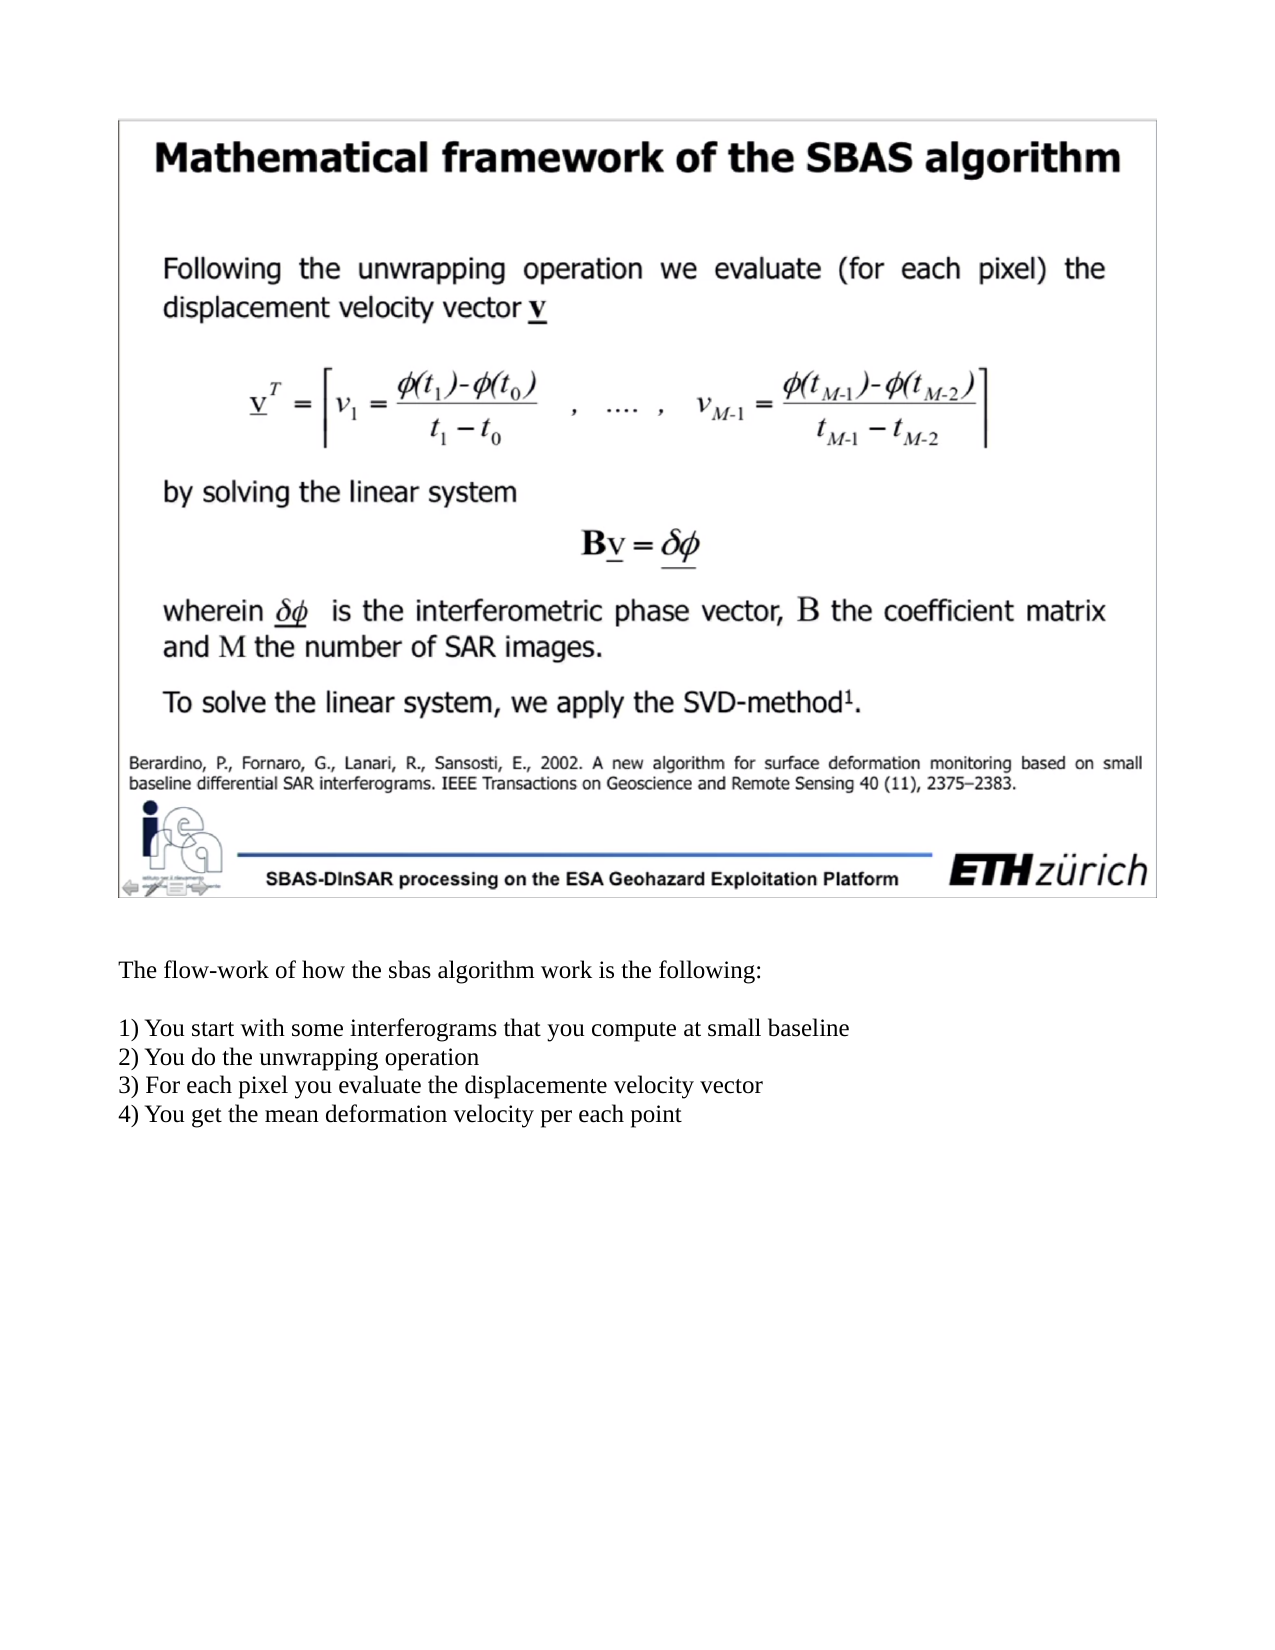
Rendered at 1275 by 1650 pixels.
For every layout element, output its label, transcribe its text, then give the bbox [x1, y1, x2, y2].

text 2) You do the unwrapping operation [118, 1042, 1157, 1071]
text The flow-work of how the sbas algorithm work is the following: [118, 956, 1157, 984]
text 1) You start with some interferograms that you compute at small baseline [118, 1013, 1157, 1042]
text 4) You get the mean deformation velocity per each point [118, 1099, 1157, 1128]
text 3) For each pixel you evaluate the displacemente velocity vector [118, 1071, 1157, 1099]
picture [118, 118, 1157, 898]
